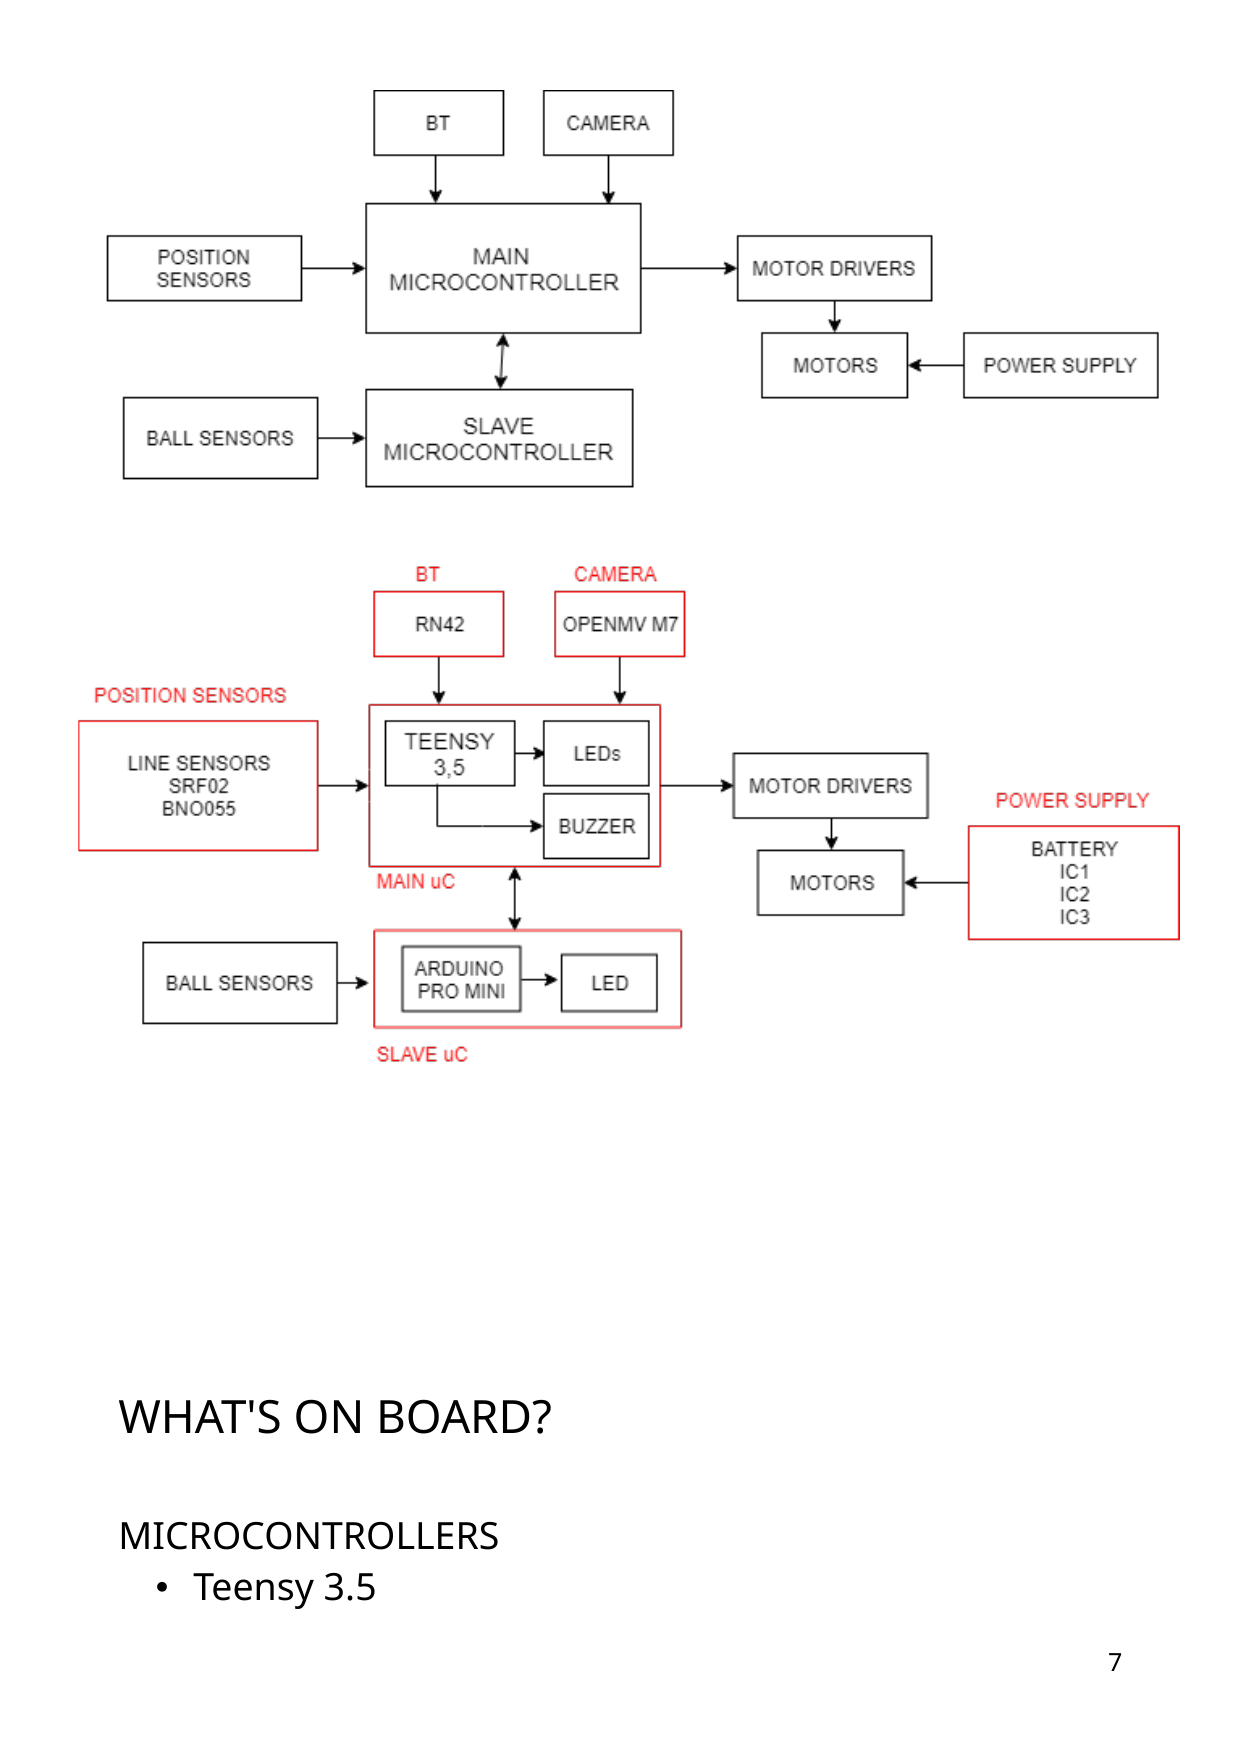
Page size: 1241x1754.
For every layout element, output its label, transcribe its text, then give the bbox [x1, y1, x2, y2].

list Teensy 3.5 [156, 1560, 1122, 1611]
text MICROCONTROLLERS [118, 1509, 1122, 1560]
picture [78, 90, 1180, 1073]
text WHAT'S ON BOARD? [118, 1384, 1122, 1447]
